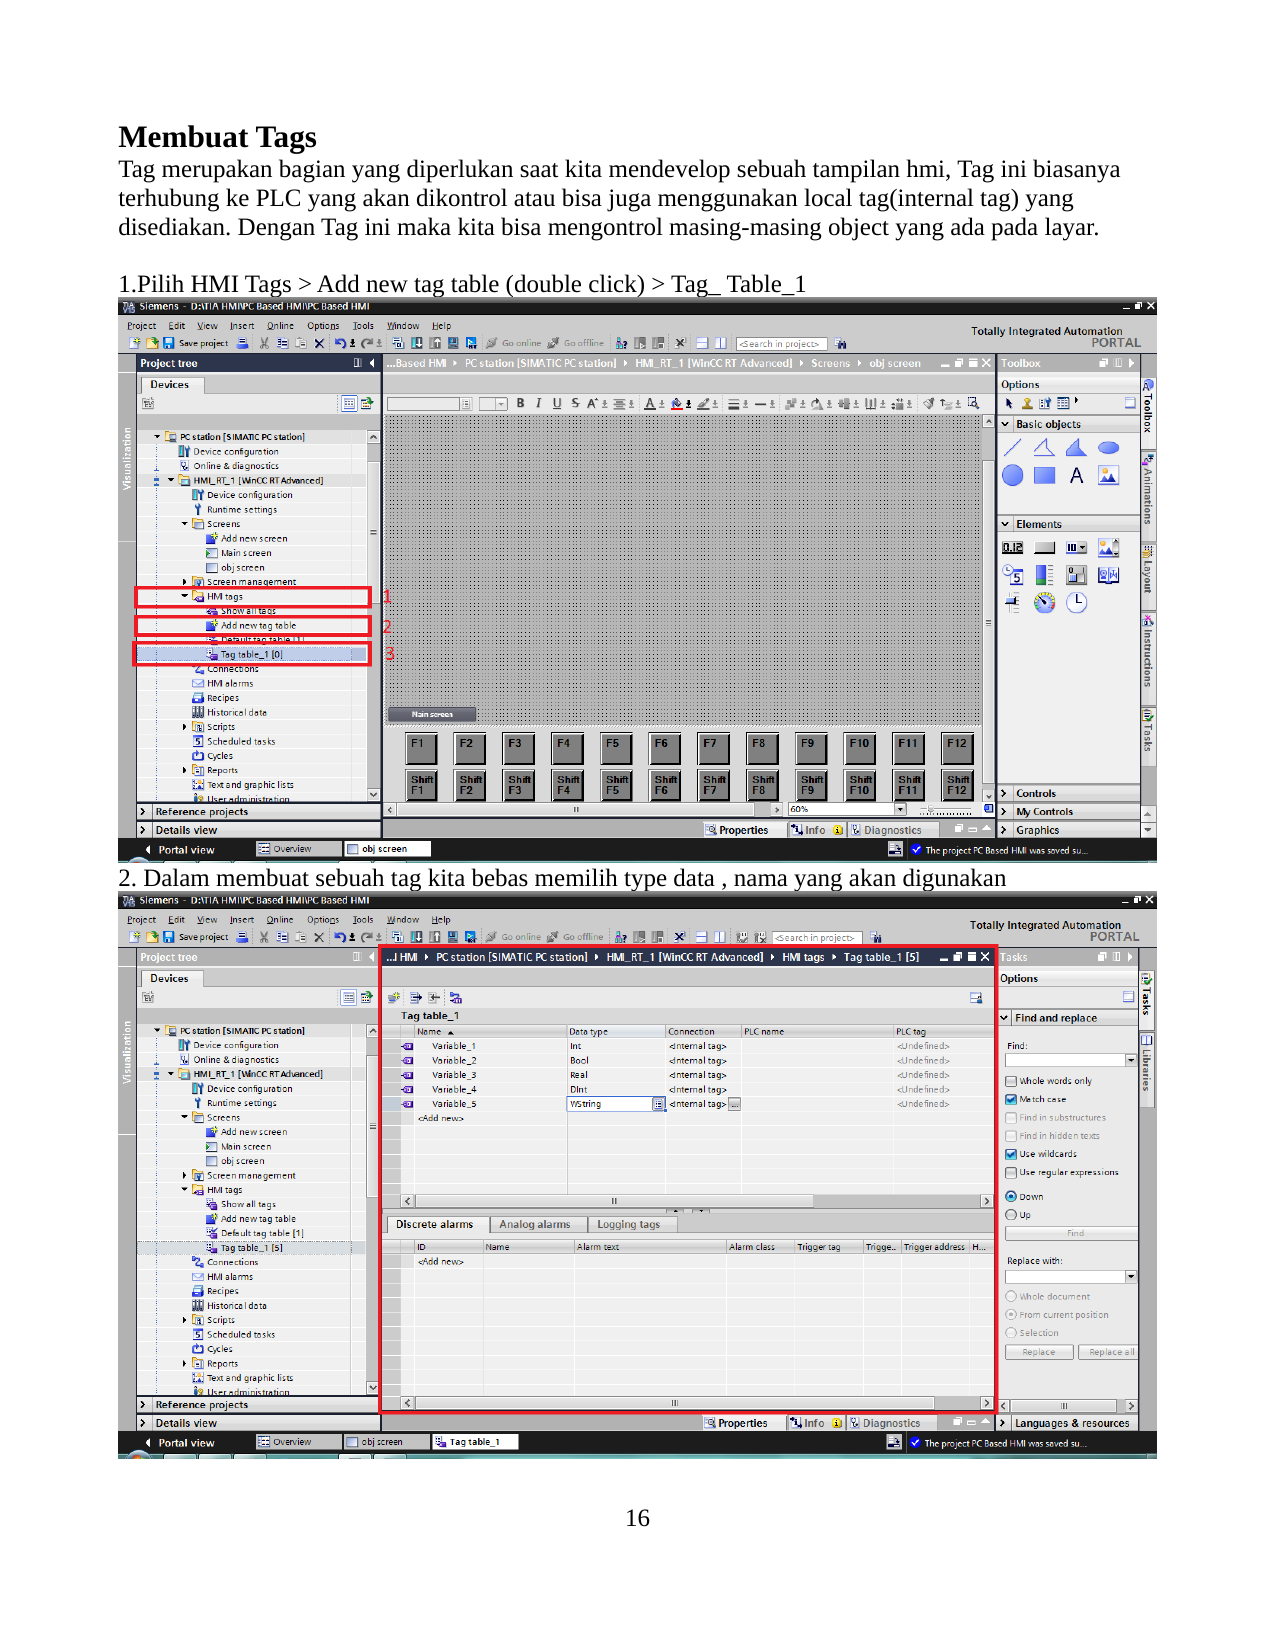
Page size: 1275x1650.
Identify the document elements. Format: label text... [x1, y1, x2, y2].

text 1.Pilih HMI Tags > Add new tag table (double click) > Tag_ Table_1 [118, 269, 1157, 297]
picture [118, 297, 1157, 863]
text Membuat Tags [118, 118, 1157, 154]
text 2. Dalam membuat sebuah tag kita bebas memilih type data , nama yang akan digunakan [118, 863, 1157, 891]
text Tag merupakan bagian yang diperlukan saat kita mendevelop sebuah tampilan hmi, Tag ini biasanya terhubung ke PLC yang akan dikontrol atau bisa juga menggunakan local tag(internal tag) yang disediakan. Dengan Tag ini maka kita bisa mengontrol masing-masing object yang ada pada layar. [118, 154, 1157, 240]
picture [118, 891, 1157, 1459]
